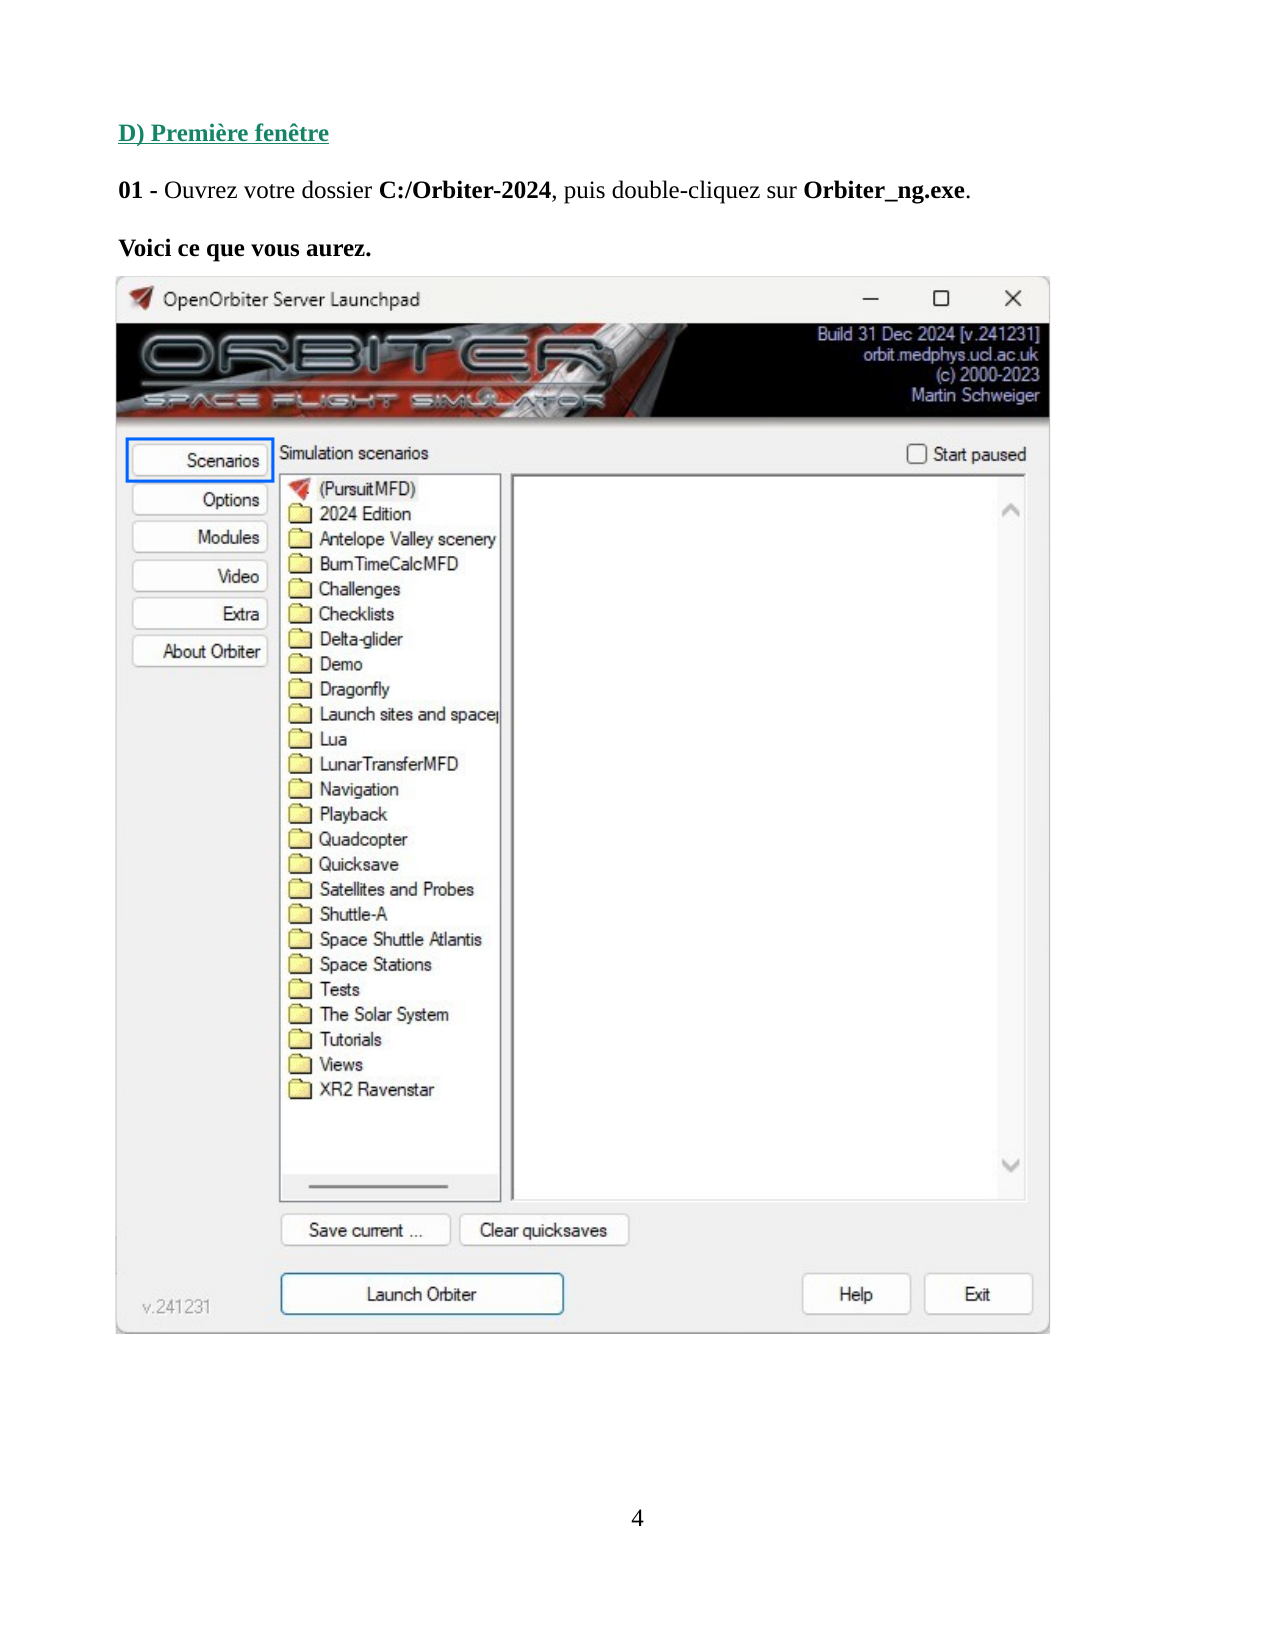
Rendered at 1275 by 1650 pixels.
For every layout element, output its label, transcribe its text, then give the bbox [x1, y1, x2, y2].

text 01 - Ouvrez votre dossier C:/Orbiter-2024, puis double-cliquez sur Orbiter_ng.exe. [118, 176, 1157, 204]
picture [115, 276, 1050, 1334]
text Voici ce que vous aurez. [118, 233, 1157, 262]
text D) Première fenêtre [118, 118, 1157, 147]
